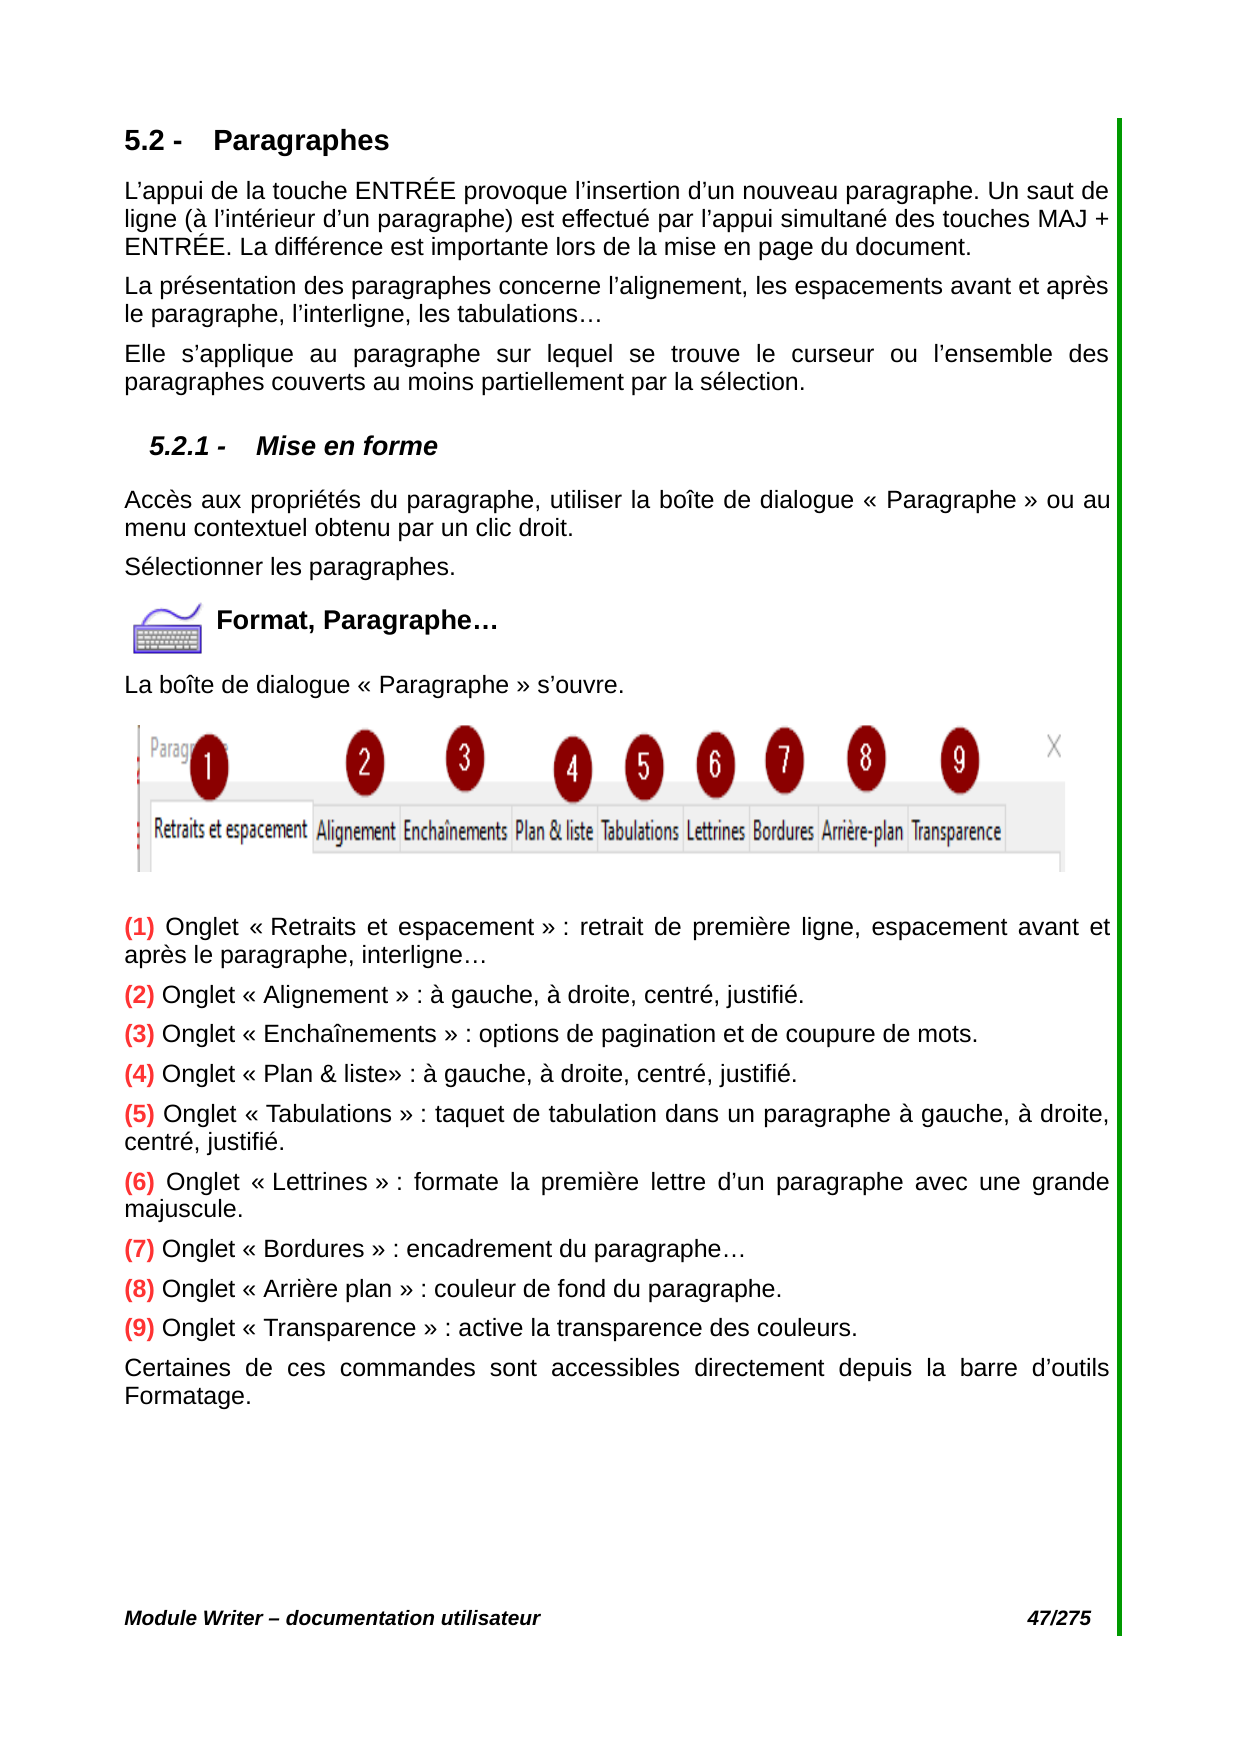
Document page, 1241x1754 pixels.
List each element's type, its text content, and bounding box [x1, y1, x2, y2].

text (7) Onglet « Bordures » : encadrement du paragraphe… [124, 1235, 1111, 1263]
text (2) Onglet « Alignement » : à gauche, à droite, centré, justifié. [124, 981, 1111, 1008]
text (8) Onglet « Arrière plan » : couleur de fond du paragraphe. [124, 1274, 1111, 1302]
text La présentation des paragraphes concerne l’alignement, les espacements avant et après le paragraphe, l’interligne, les tabulations… [124, 272, 1111, 328]
text Sélectionner les paragraphes. [124, 553, 1111, 581]
text (1) Onglet « Retraits et espacement » : retrait de première ligne, espacement avant et après le paragraphe, interligne… [124, 913, 1111, 969]
picture [129, 592, 205, 668]
subtitle Paragraphes [124, 124, 1111, 157]
text (9) Onglet « Transparence » : active la transparence des couleurs. [124, 1314, 1111, 1342]
text (5) Onglet « Tabulations » : taquet de tabulation dans un paragraphe à gauche, à droite, centré, justifié. [124, 1100, 1111, 1156]
text (3) Onglet « Enchaînements » : options de pagination et de coupure de mots. [124, 1020, 1111, 1048]
text Accès aux propriétés du paragraphe, utiliser la boîte de dialogue « Paragraphe » ou au menu contextuel obtenu par un clic droit. [124, 486, 1111, 541]
text (6) Onglet « Lettrines » : formate la première lettre d’un paragraphe avec une grande majuscule. [124, 1167, 1111, 1223]
text Certaines de ces commandes sont accessibles directement depuis la barre d’outils Formatage. [124, 1354, 1111, 1410]
text Elle s’applique au paragraphe sur lequel se trouve le curseur ou l’ensemble des paragraphes couverts au moins partiellement par la sélection. [124, 340, 1111, 396]
text La boîte de dialogue « Paragraphe » s’ouvre. [124, 670, 1111, 698]
text L’appui de la touche ENTRÉE provoque l’insertion d’un nouveau paragraphe. Un saut de ligne (à l’intérieur d’un paragraphe) est effectué par l’appui simultané des touches MAJ + ENTRÉE. La différence est importante lors de la mise en page du document. [124, 177, 1111, 260]
picture [137, 725, 1066, 872]
subtitle Mise en forme [149, 431, 1111, 461]
text (4) Onglet « Plan & liste» : à gauche, à droite, centré, justifié. [124, 1060, 1111, 1088]
text Format, Paragraphe… [205, 605, 1111, 635]
